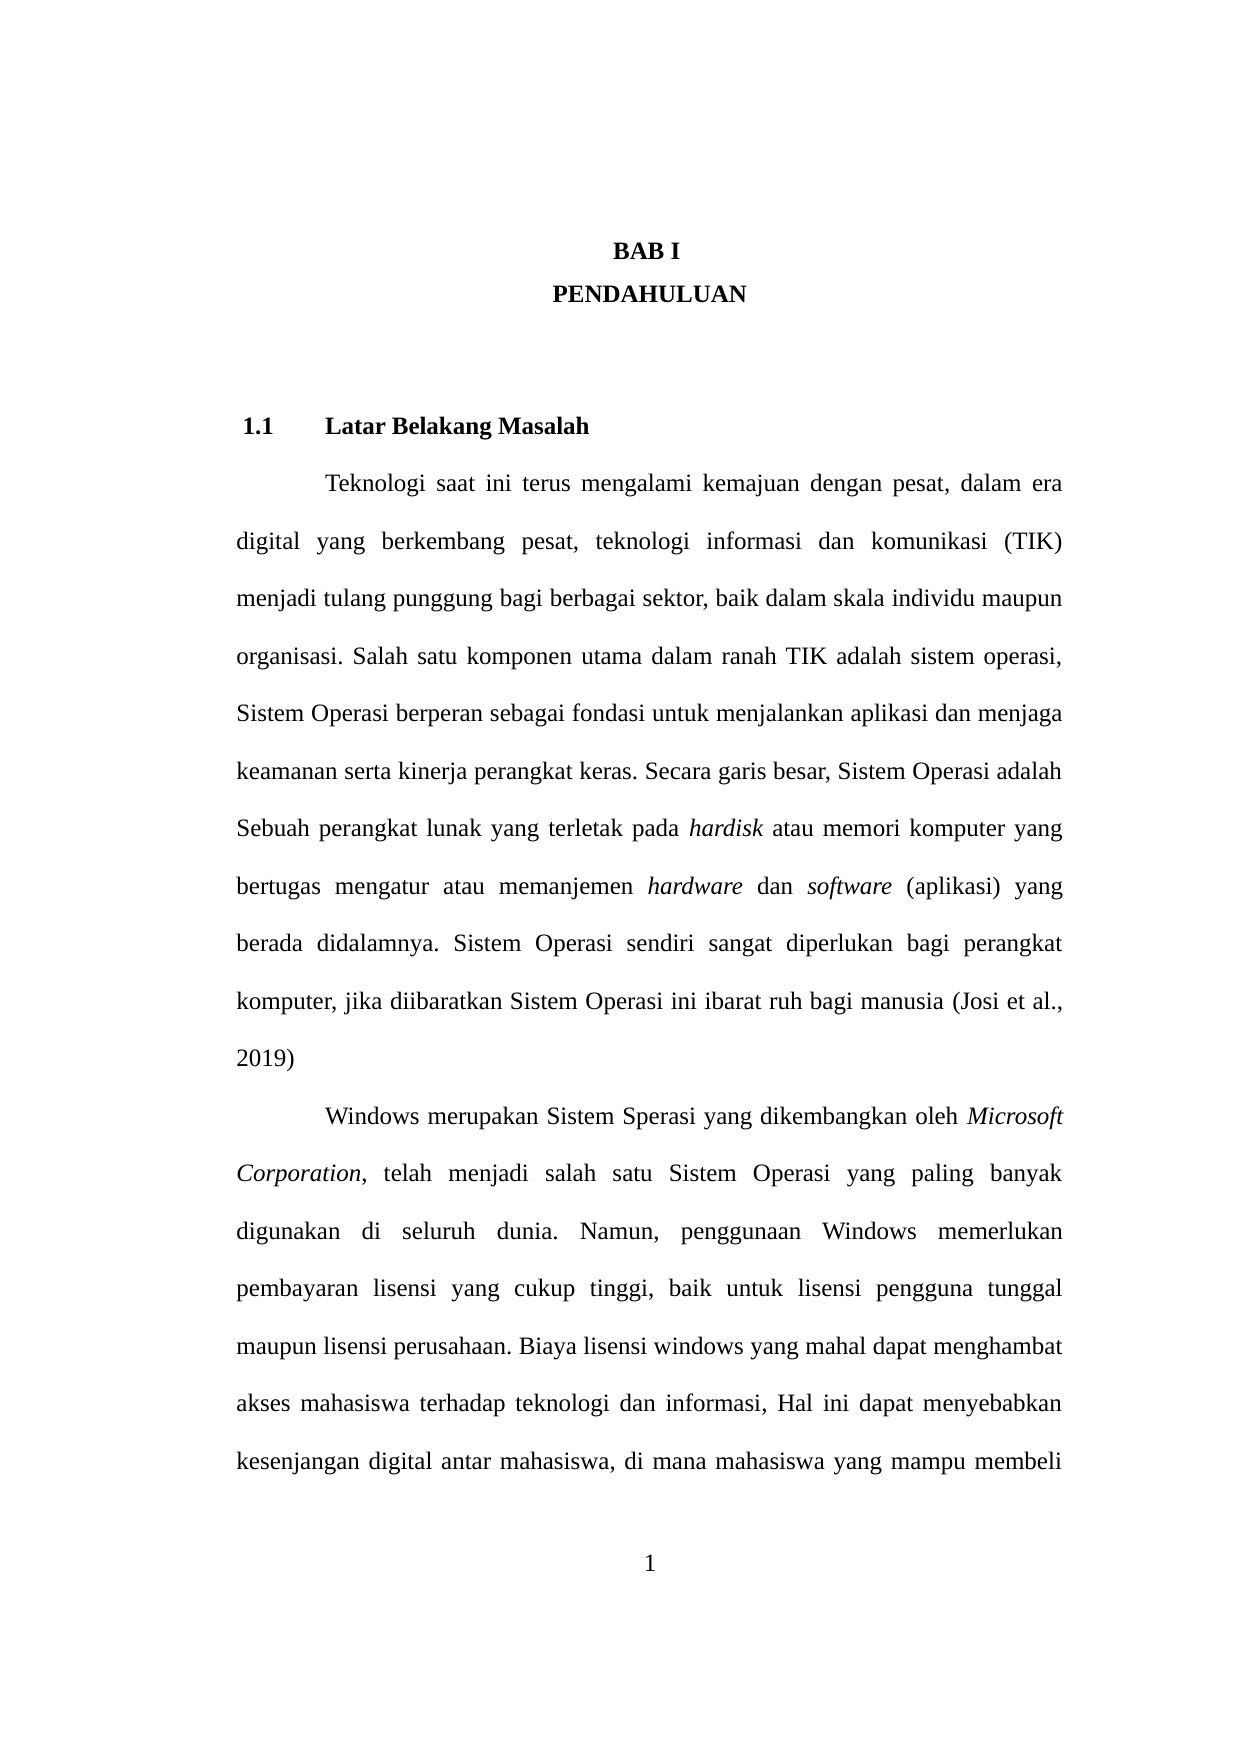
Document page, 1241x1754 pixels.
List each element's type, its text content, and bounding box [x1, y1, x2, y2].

subtitle PENDAHULUAN [236, 236, 1063, 308]
subtitle Latar Belakang Masalah [236, 411, 1063, 440]
text Windows merupakan Sistem Sperasi yang dikembangkan oleh Microsoft Corporation, telah menjadi salah satu Sistem Operasi yang paling banyak digunakan di seluruh dunia. Namun, penggunaan Windows memerlukan pembayaran lisensi yang cukup tinggi, baik untuk lisensi pengguna tunggal maupun lisensi perusahaan. Biaya lisensi windows yang mahal dapat menghambat akses mahasiswa terhadap teknologi dan informasi, Hal ini dapat menyebabkan kesenjangan digital antar mahasiswa, di mana mahasiswa yang mampu membeli [236, 1101, 1063, 1475]
text Teknologi saat ini terus mengalami kemajuan dengan pesat, dalam era digital yang berkembang pesat, teknologi informasi dan komunikasi (TIK) menjadi tulang punggung bagi berbagai sektor, baik dalam skala individu maupun organisasi. Salah satu komponen utama dalam ranah TIK adalah sistem operasi, Sistem Operasi berperan sebagai fondasi untuk menjalankan aplikasi dan menjaga keamanan serta kinerja perangkat keras. Secara garis besar, Sistem Operasi adalah Sebuah perangkat lunak yang terletak pada hardisk atau memori komputer yang bertugas mengatur atau memanjemen hardware dan software (aplikasi) yang berada didalamnya. Sistem Operasi sendiri sangat diperlukan bagi perangkat komputer, jika diibaratkan Sistem Operasi ini ibarat ruh bagi manusia (Josi et al., 2019)⁠ [236, 468, 1063, 1072]
